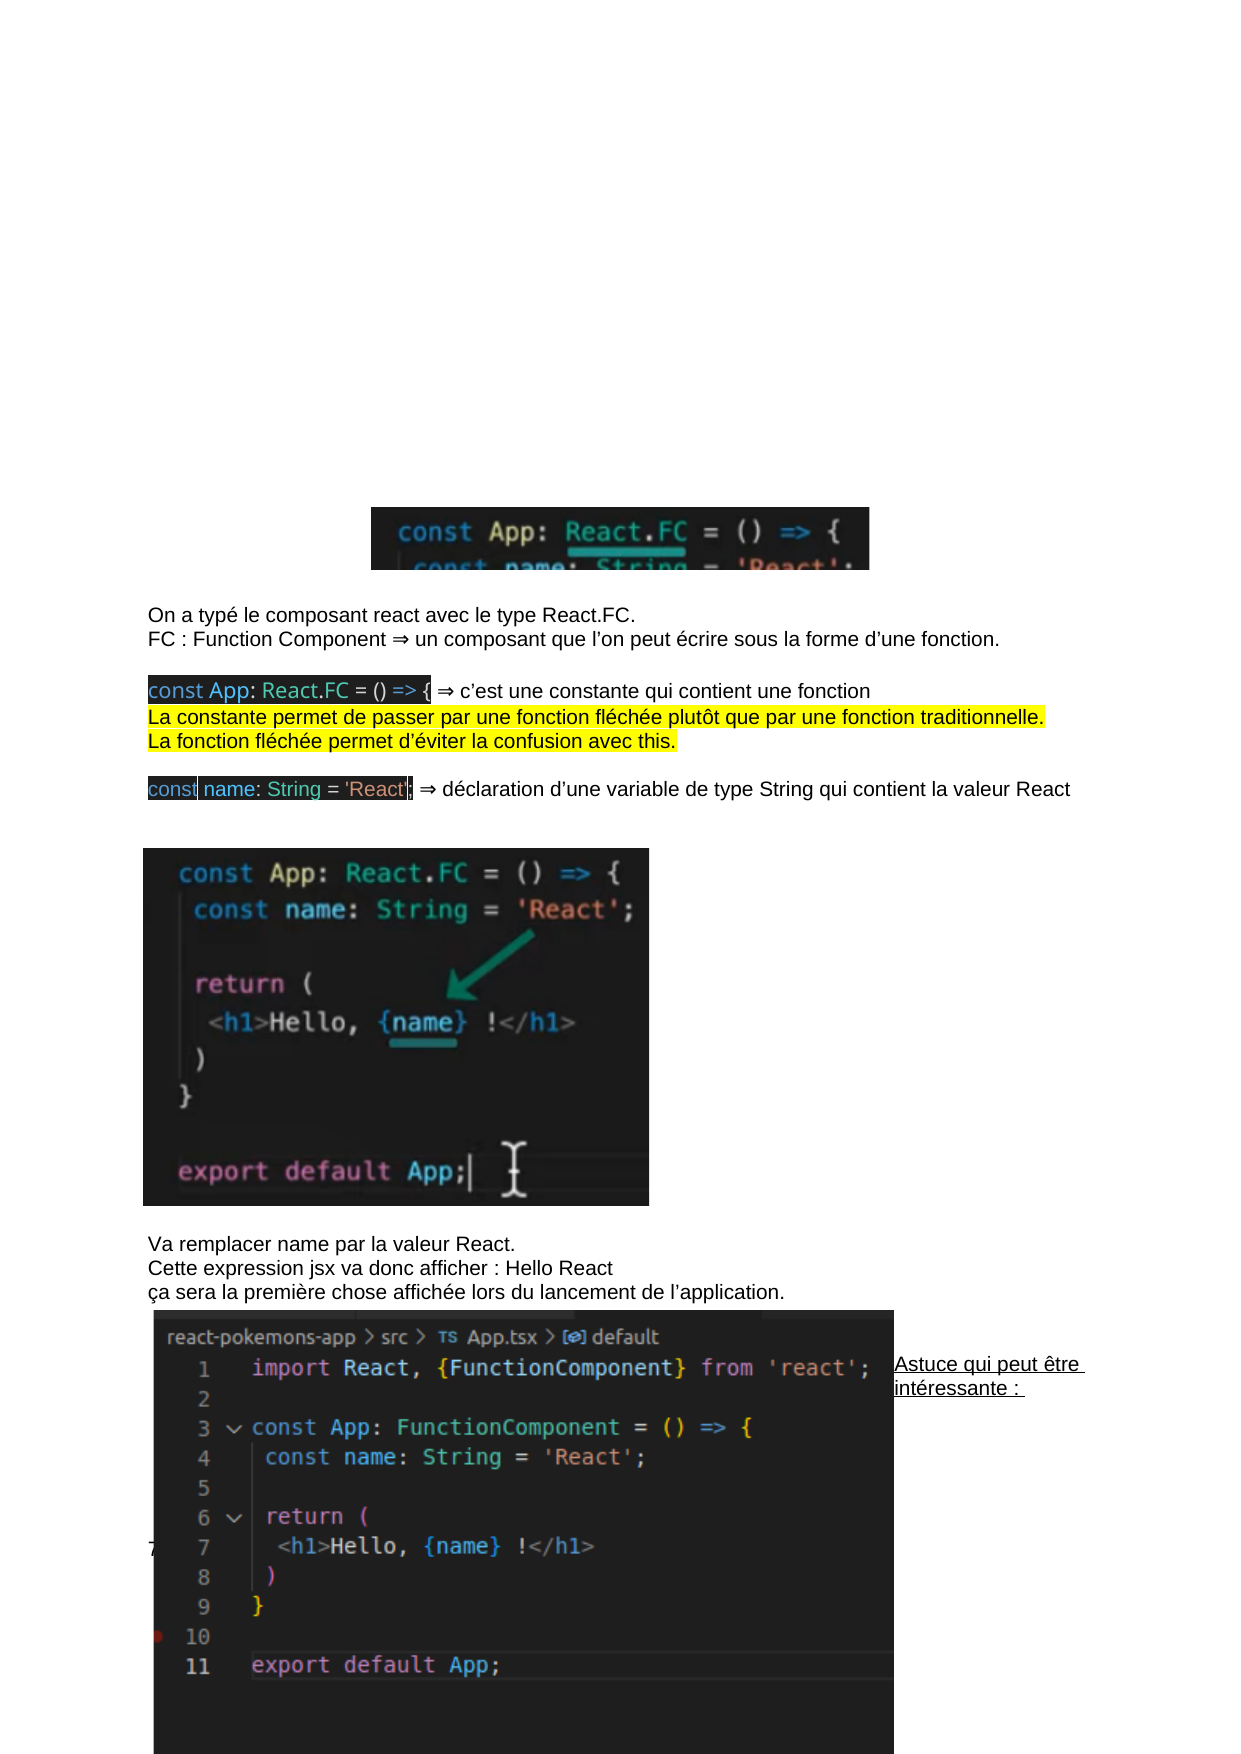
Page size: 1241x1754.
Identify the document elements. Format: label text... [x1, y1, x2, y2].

text La fonction fléchée permet d’éviter la confusion avec this. [148, 728, 1093, 752]
text FC : Function Component ⇒ un composant que l’on peut écrire sous la forme d’une fonction. [148, 627, 1093, 651]
picture [143, 848, 650, 1206]
text const App: React.FC = () => { ⇒ c’est une constante qui contient une fonction [148, 675, 1093, 704]
picture [371, 507, 870, 570]
text ça sera la première chose affichée lors du lancement de l’application. [148, 1279, 1093, 1303]
text const name: String = 'React'; ⇒ déclaration d’une variable de type String qui contient la valeur React [148, 776, 1093, 800]
picture [153, 1310, 894, 1754]
text Astuce qui peut être intéressante : [894, 1351, 1093, 1399]
text Cette expression jsx va donc afficher : Hello React [148, 1256, 1093, 1279]
text Va remplacer name par la valeur React. [148, 1232, 1093, 1256]
text La constante permet de passer par une fonction fléchée plutôt que par une fonction traditionnelle. [148, 704, 1093, 728]
text On a typé le composant react avec le type React.FC. [148, 603, 1093, 627]
